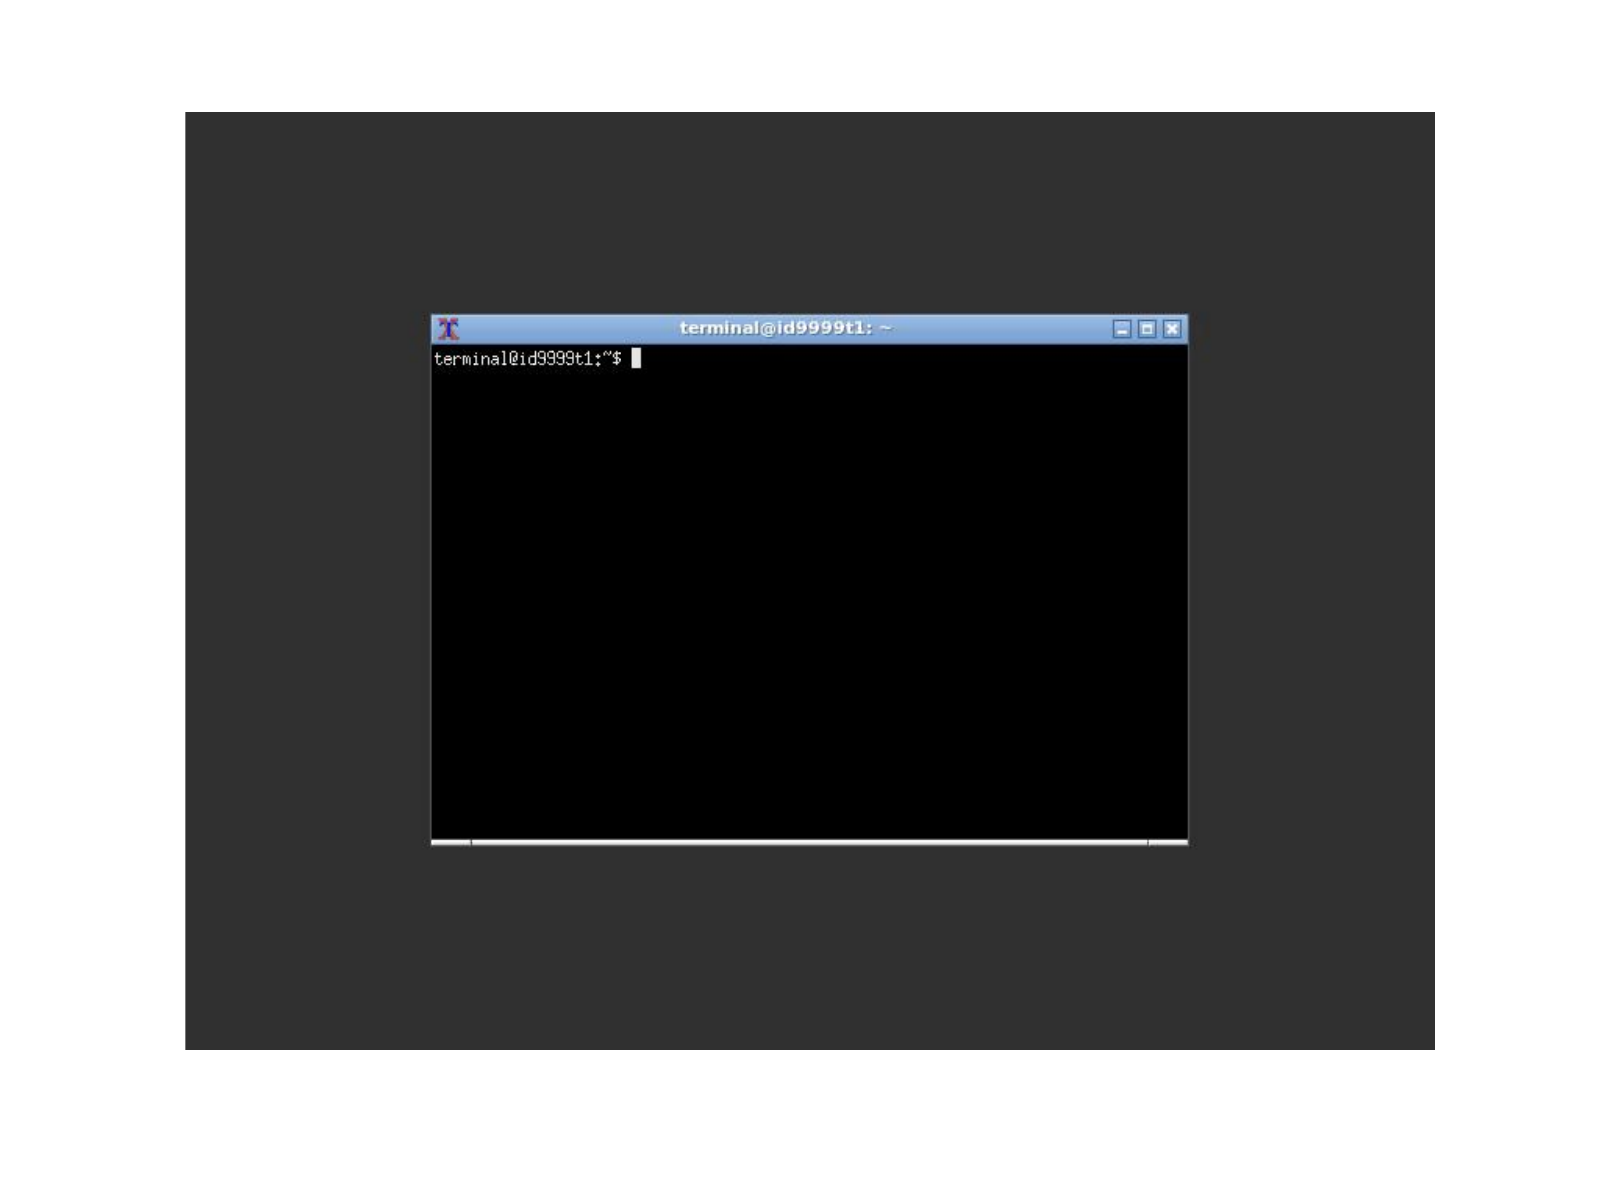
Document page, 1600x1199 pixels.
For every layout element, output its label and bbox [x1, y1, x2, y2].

picture [185, 112, 1435, 1050]
